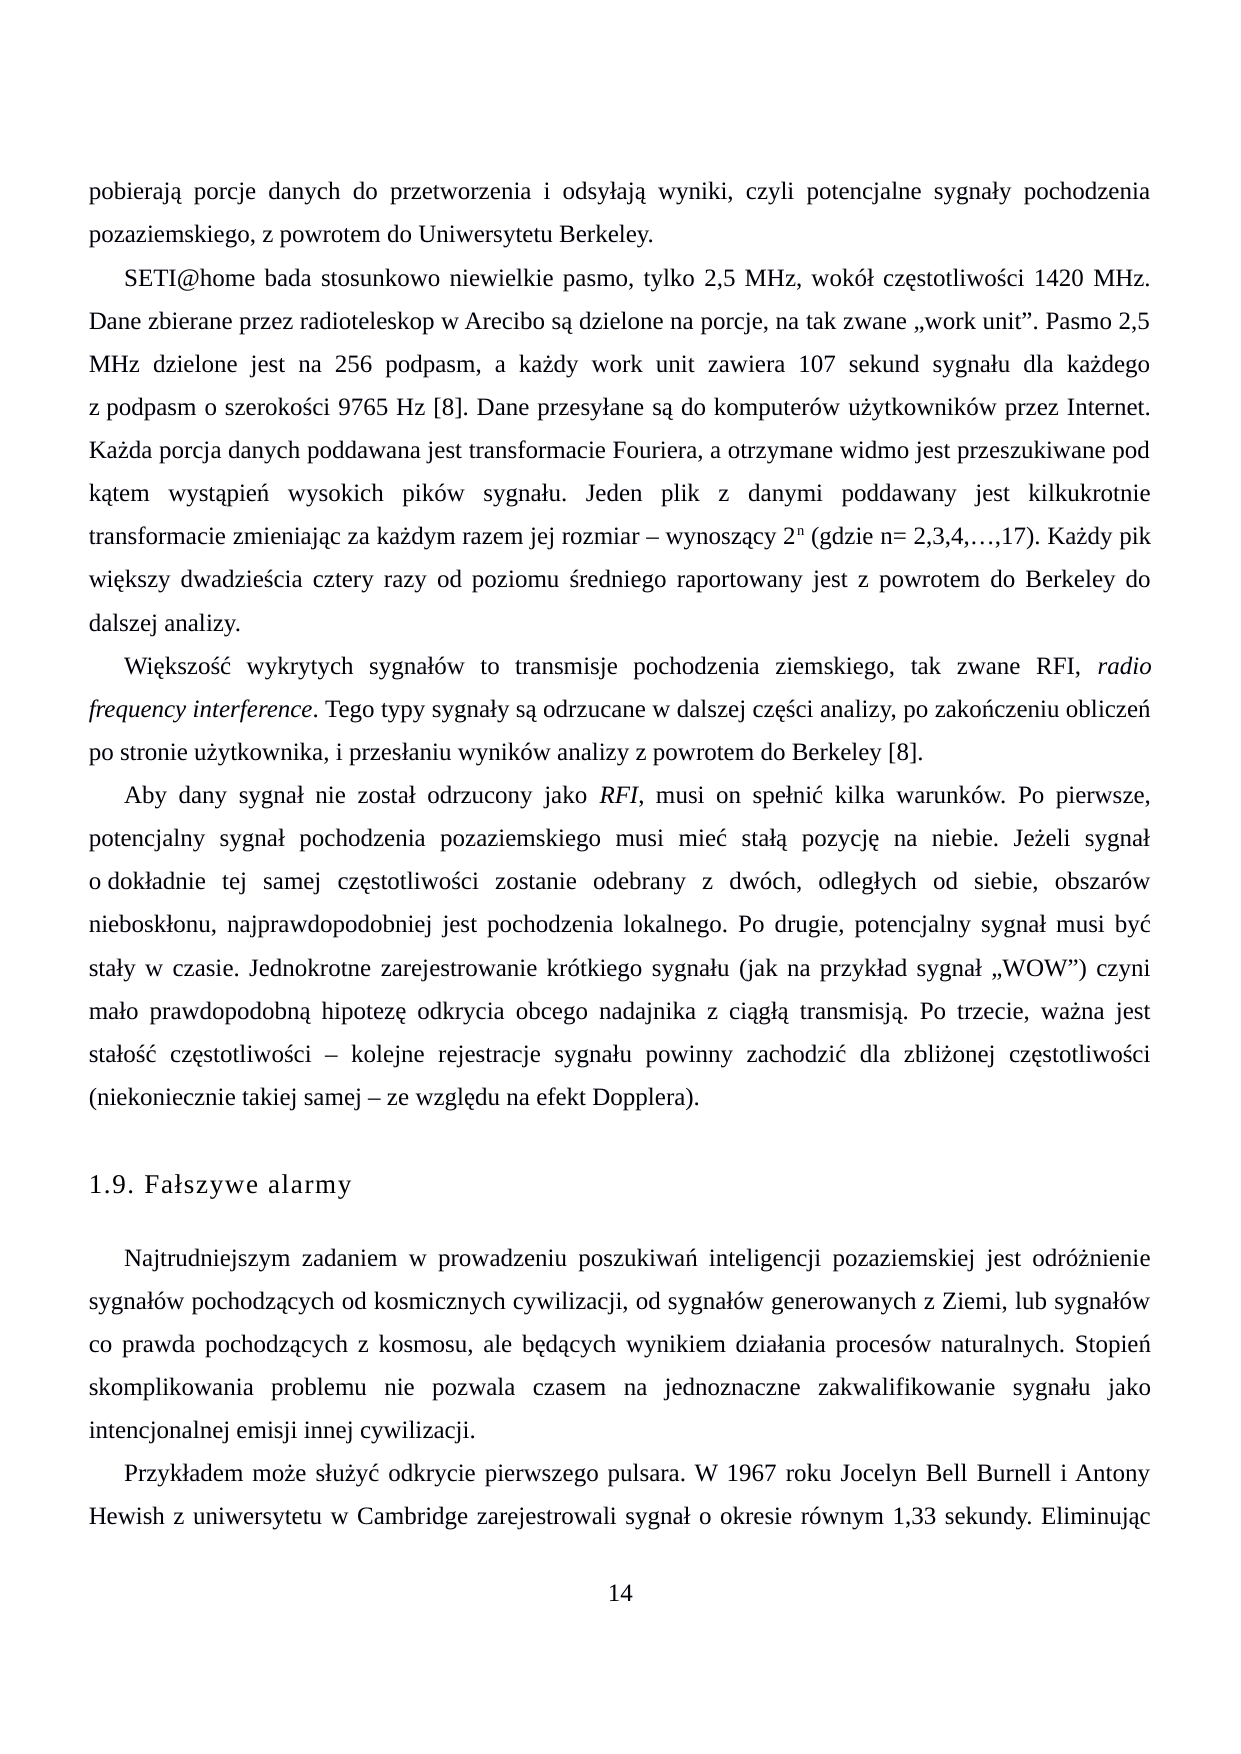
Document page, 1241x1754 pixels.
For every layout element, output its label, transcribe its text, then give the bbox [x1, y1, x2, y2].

text Przykładem może służyć odkrycie pierwszego pulsara. W 1967 roku Jocelyn Bell Burnell i Antony Hewish z uniwersytetu w Cambridge zarejestrowali sygnał o okresie równym 1,33 sekundy. Eliminując [88, 1458, 1152, 1530]
text Najtrudniejszym zadaniem w prowadzeniu poszukiwań inteligencji pozaziemskiej jest odróżnienie sygnałów pochodzących od kosmicznych cywilizacji, od sygnałów generowanych z Ziemi, lub sygnałów co prawda pochodzących z kosmosu, ale będących wynikiem działania procesów naturalnych. Stopień skomplikowania problemu nie pozwala czasem na jednoznaczne zakwalifikowanie sygnału jako intencjonalnej emisji innej cywilizacji. [88, 1243, 1152, 1444]
subtitle 1.9. Fałszywe alarmy [88, 1168, 1152, 1199]
text Aby dany sygnał nie został odrzucony jako RFI, musi on spełnić kilka warunków. Po pierwsze, potencjalny sygnał pochodzenia pozaziemskiego musi mieć stałą pozycję na niebie. Jeżeli sygnał o dokładnie tej samej częstotliwości zostanie odebrany z dwóch, odległych od siebie, obszarów nieboskłonu, najprawdopodobniej jest pochodzenia lokalnego. Po drugie, potencjalny sygnał musi być stały w czasie. Jednokrotne zarejestrowanie krótkiego sygnału (jak na przykład sygnał „WOW”) czyni mało prawdopodobną hipotezę odkrycia obcego nadajnika z ciągłą transmisją. Po trzecie, ważna jest stałość częstotliwości – kolejne rejestracje sygnału powinny zachodzić dla zbliżonej częstotliwości (niekoniecznie takiej samej – ze względu na efekt Dopplera). [88, 780, 1152, 1111]
text SETI@home bada stosunkowo niewielkie pasmo, tylko 2,5 MHz, wokół częstotliwości 1420 MHz. Dane zbierane przez radioteleskop w Arecibo są dzielone na porcje, na tak zwane „work unit”. Pasmo 2,5 MHz dzielone jest na 256 podpasm, a każdy work unit zawiera 107 sekund sygnału dla każdego z podpasm o szerokości 9765 Hz [8]. Dane przesyłane są do komputerów użytkowników przez Internet. Każda porcja danych poddawana jest transformacie Fouriera, a otrzymane widmo jest przeszukiwane pod kątem wystąpień wysokich pików sygnału. Jeden plik z danymi poddawany jest kilkukrotnie transformacie zmieniając za każdym razem jej rozmiar – wynoszący 2n (gdzie n= 2,3,4,…,17). Każdy pik większy dwadzieścia cztery razy od poziomu średniego raportowany jest z powrotem do Berkeley do dalszej analizy. [88, 263, 1152, 636]
text pobierają porcje danych do przetworzenia i odsyłają wyniki, czyli potencjalne sygnały pochodzenia pozaziemskiego, z powrotem do Uniwersytetu Berkeley. [88, 176, 1152, 248]
text Większość wykrytych sygnałów to transmisje pochodzenia ziemskiego, tak zwane RFI, radio frequency interference. Tego typy sygnały są odrzucane w dalszej części analizy, po zakończeniu obliczeń po stronie użytkownika, i przesłaniu wyników analizy z powrotem do Berkeley [8]. [88, 651, 1152, 766]
